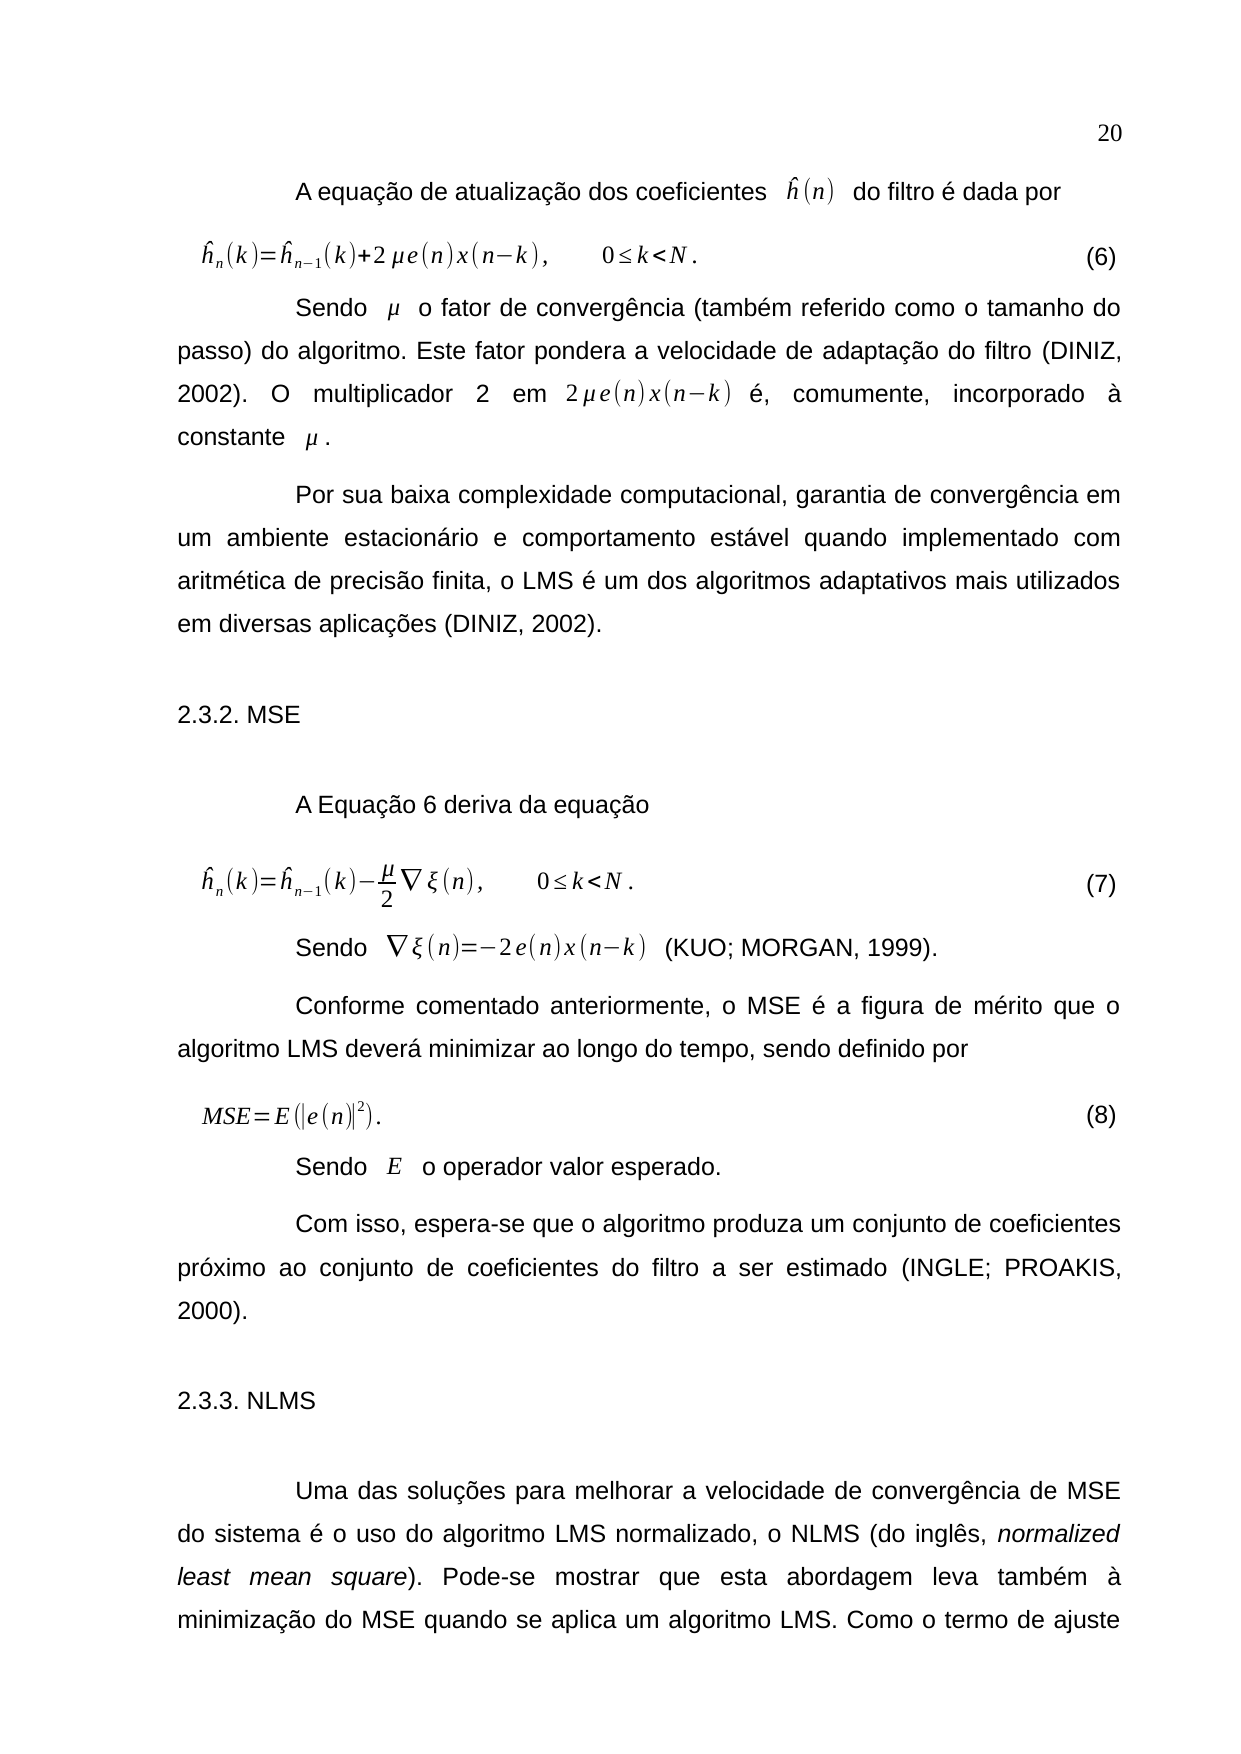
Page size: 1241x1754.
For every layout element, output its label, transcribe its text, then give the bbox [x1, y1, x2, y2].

subtitle 2.3.2. MSE [177, 700, 1122, 728]
table_header [177, 1092, 1017, 1152]
table_header (8) [1017, 1092, 1122, 1152]
text Conforme comentado anteriormente, o MSE é a figura de mérito que o algoritmo LMS deverá minimizar ao longo do tempo, sendo definido por [177, 991, 1122, 1063]
text Com isso, espera-se que o algoritmo produza um conjunto de coeficientes próximo ao conjunto de coeficientes do filtro a ser estimado (INGLE; PROAKIS, 2000). [177, 1209, 1122, 1324]
text Uma das soluções para melhorar a velocidade de convergência de MSE do sistema é o uso do algoritmo LMS normalizado, o NLMS (do inglês, normalized least mean square). Pode-se mostrar que esta abordagem leva também à minimização do MSE quando se aplica um algoritmo LMS. Como o termo de ajuste [177, 1476, 1122, 1634]
text Sendoo fator de convergência (também referido como o tamanho do passo) do algoritmo. Este fator pondera a velocidade de adaptação do filtro (DINIZ, 2002). O multiplicador 2 emé, comumente, incorporado à constante. [177, 293, 1122, 451]
table_header (6) [1017, 235, 1122, 293]
text Por sua baixa complexidade computacional, garantia de convergência em um ambiente estacionário e comportamento estável quando implementado com aritmética de precisão finita, o LMS é um dos algoritmos adaptativos mais utilizados em diversas aplicações (DINIZ, 2002). [177, 480, 1122, 638]
table_header [177, 235, 1017, 293]
text Sendoo operador valor esperado. [177, 1152, 1122, 1180]
table_header (7) [1017, 848, 1122, 933]
text A equação de atualização dos coeficientesdo filtro é dada por [177, 177, 1122, 206]
text A Equação 6 deriva da equação [177, 790, 1122, 818]
subtitle 2.3.3. NLMS [177, 1386, 1122, 1415]
text Sendo(KUO; MORGAN, 1999). [177, 933, 1122, 962]
table_header [177, 848, 1017, 933]
